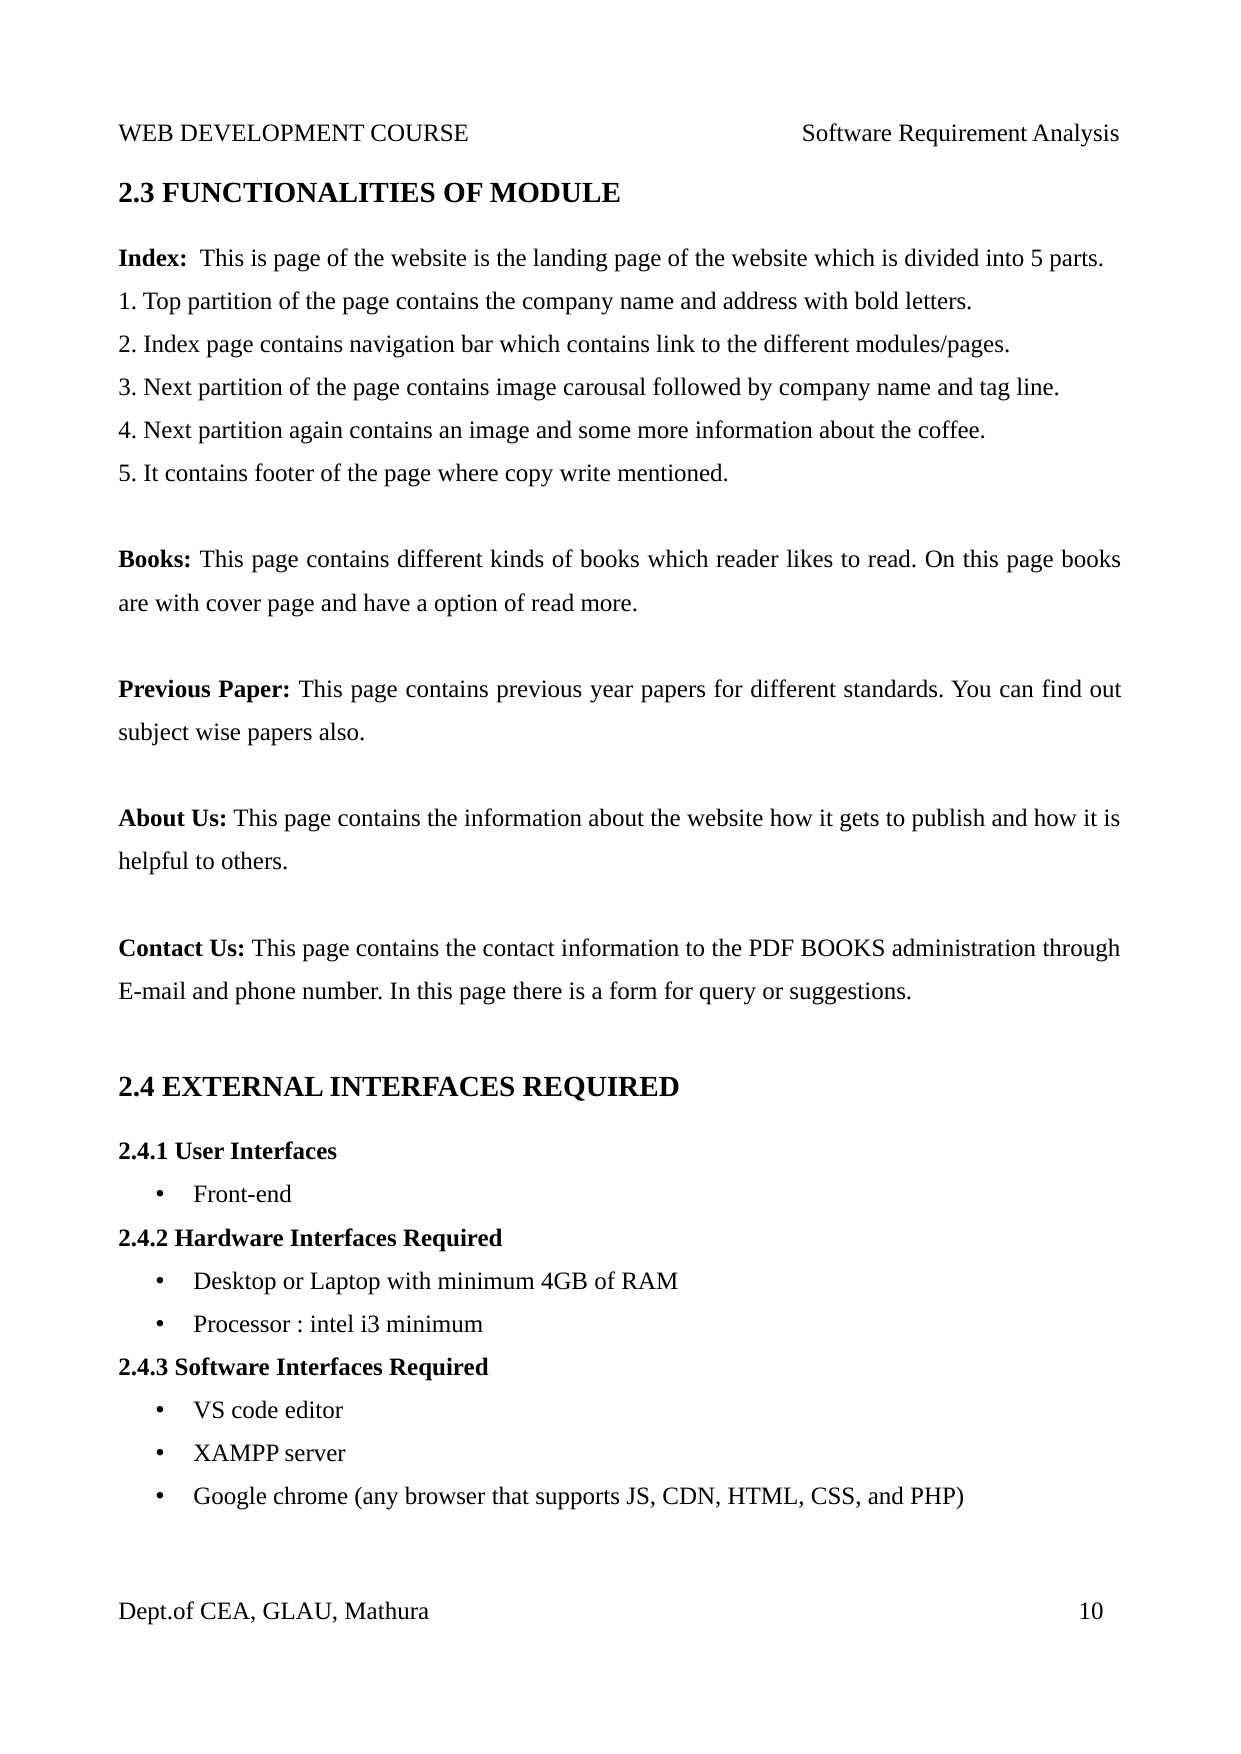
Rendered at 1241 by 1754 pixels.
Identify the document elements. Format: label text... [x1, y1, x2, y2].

text 2.3 FUNCTIONALITIES OF MODULE [118, 176, 1122, 209]
text About Us: This page contains the information about the website how it gets to publish and how it is helpful to others. [118, 803, 1122, 875]
text 2.4.3 Software Interfaces Required [118, 1352, 1122, 1381]
text Dept.of CEA, GLAU, Mathura 10 [118, 1596, 1122, 1625]
text Contact Us: This page contains the contact information to the PDF BOOKS administration through E-mail and phone number. In this page there is a form for query or suggestions. [118, 933, 1122, 1004]
text 2.4.1 User Interfaces [118, 1136, 1122, 1165]
list XAMPP server [156, 1438, 1122, 1467]
text 3. Next partition of the page contains image carousal followed by company name and tag line. [118, 372, 1122, 401]
list Front-end [156, 1179, 1122, 1208]
text 5. It contains footer of the page where copy write mentioned. [118, 458, 1122, 487]
text 2. Index page contains navigation bar which contains link to the different modules/pages. [118, 329, 1122, 358]
list VS code editor [156, 1395, 1122, 1424]
text 2.4 EXTERNAL INTERFACES REQUIRED [118, 1069, 1122, 1103]
list Processor : intel i3 minimum [156, 1309, 1122, 1338]
text Books: This page contains different kinds of books which reader likes to read. On this page books are with cover page and have a option of read more. [118, 544, 1122, 616]
list Desktop or Laptop with minimum 4GB of RAM [156, 1266, 1122, 1294]
text Index: This is page of the website is the landing page of the website which is divided into 5 parts. [118, 243, 1122, 271]
text WEB DEVELOPMENT COURSE Software Requirement Analysis [118, 118, 1122, 147]
text 1. Top partition of the page contains the company name and address with bold letters. [118, 286, 1122, 314]
text Previous Paper: This page contains previous year papers for different standards. You can find out subject wise papers also. [118, 674, 1122, 746]
list Google chrome (any browser that supports JS, CDN, HTML, CSS, and PHP) [156, 1481, 1122, 1510]
text 4. Next partition again contains an image and some more information about the coffee. [118, 415, 1122, 444]
text 2.4.2 Hardware Interfaces Required [118, 1223, 1122, 1251]
